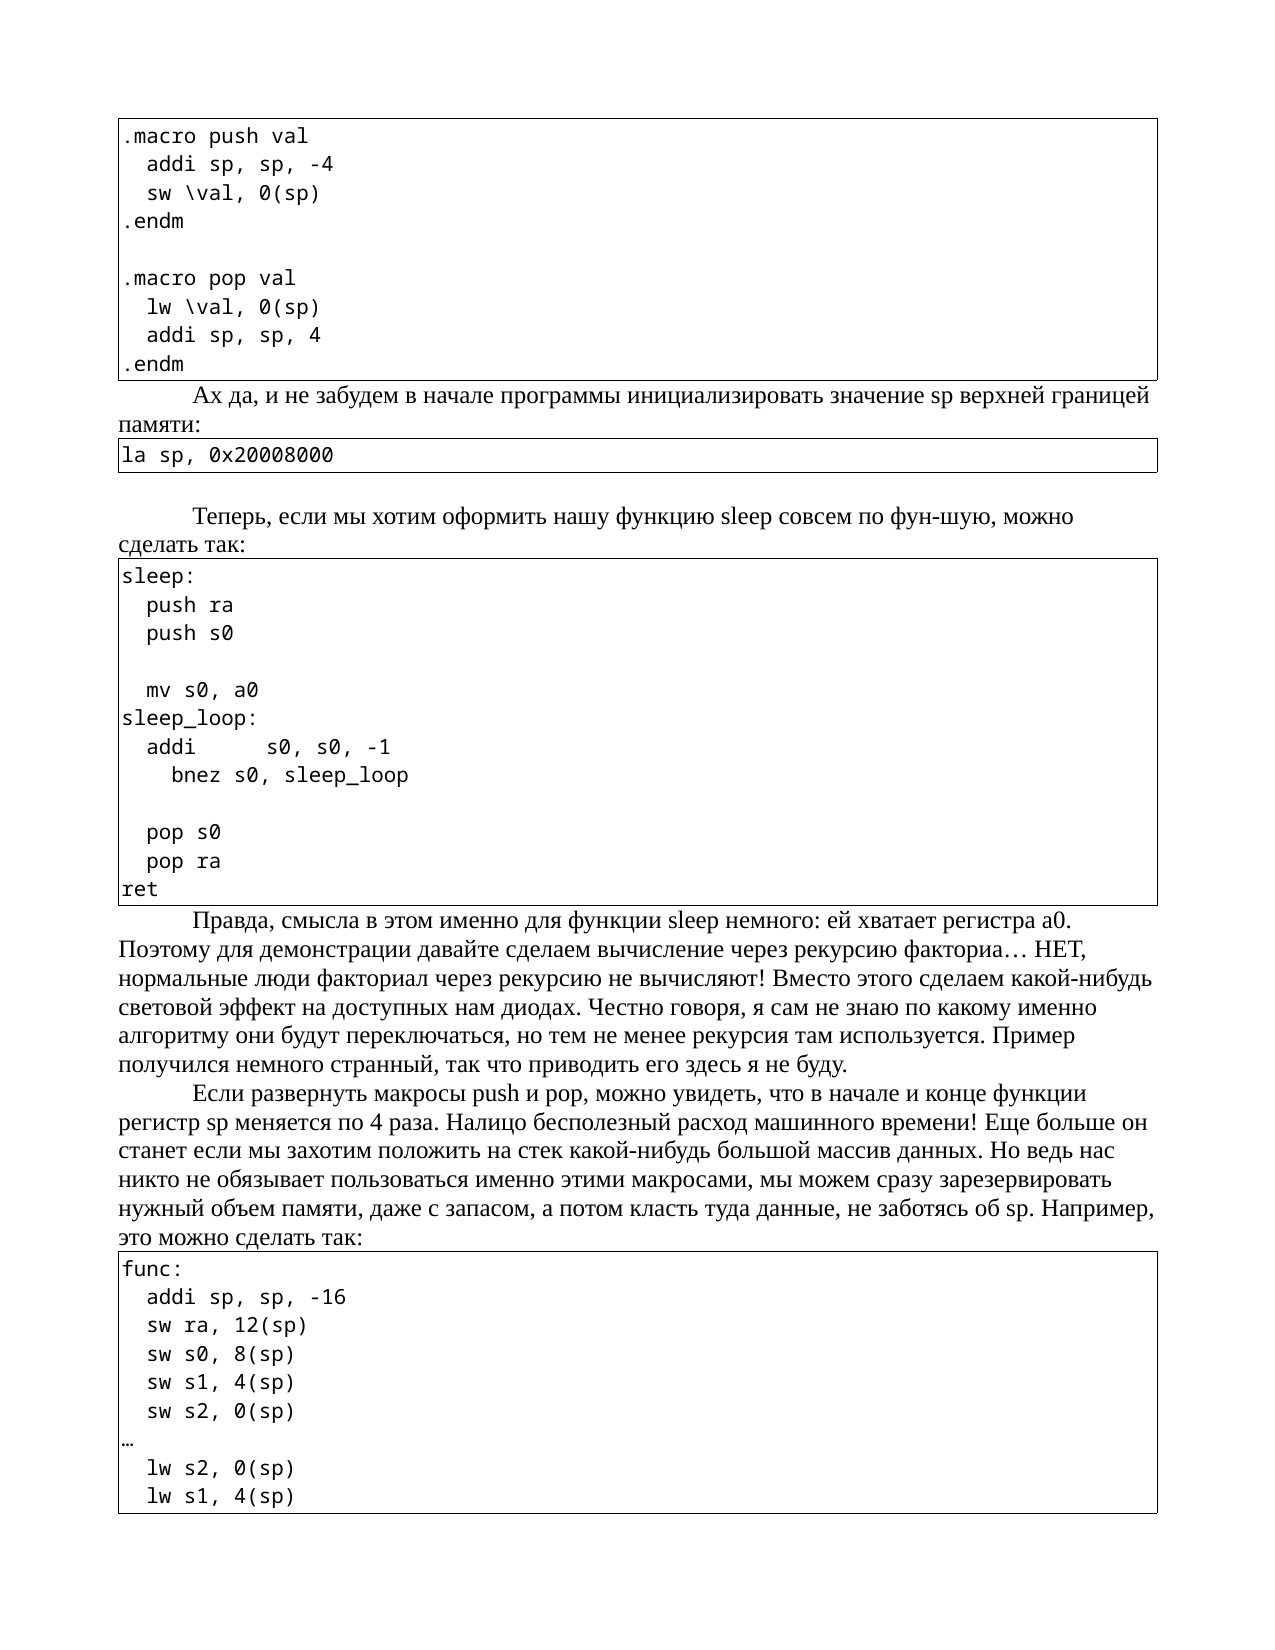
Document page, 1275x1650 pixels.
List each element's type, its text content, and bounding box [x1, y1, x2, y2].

text .macro pop val [119, 260, 1157, 289]
text sw s0, 8(sp) [119, 1336, 1157, 1364]
text sleep_loop: [119, 701, 1157, 729]
text sw \val, 0(sp) [119, 175, 1157, 203]
text Если развернуть макросы push и pop, можно увидеть, что в начале и конце функции регистр sp меняется по 4 раза. Налицо бесполезный расход машинного времени! Еще больше он станет если мы захотим положить на стек какой-нибудь большой массив данных. Но ведь нас никто не обязывает пользоваться именно этими макросами, мы можем сразу зарезервировать нужный объем памяти, даже с запасом, а потом класть туда данные, не заботясь об sp. Например, это можно сделать так: [118, 1078, 1157, 1251]
text mv s0, a0 [119, 672, 1157, 701]
text pop ra [119, 843, 1157, 871]
text addi sp, sp, -4 [119, 147, 1157, 175]
text Ах да, и не забудем в начале программы инициализировать значение sp верхней границей памяти: [118, 381, 1157, 438]
text lw s1, 4(sp) [119, 1478, 1157, 1513]
text … [119, 1421, 1157, 1450]
text lw s2, 0(sp) [119, 1450, 1157, 1478]
text push s0 [119, 615, 1157, 647]
text addi sp, sp, 4 [119, 317, 1157, 346]
text func: [119, 1252, 1157, 1279]
text pop s0 [119, 814, 1157, 843]
text .endm [119, 346, 1157, 380]
text .endm [119, 203, 1157, 235]
text addi s0, s0, -1 [119, 729, 1157, 757]
text bnez s0, sleep_loop [119, 757, 1157, 789]
text push ra [119, 587, 1157, 615]
text lw \val, 0(sp) [119, 289, 1157, 317]
text Правда, смысла в этом именно для функции sleep немного: ей хватает регистра a0. Поэтому для демонстрации давайте сделаем вычисление через рекурсию факториа… НЕТ, нормальные люди факториал через рекурсию не вычисляют! Вместо этого сделаем какой-нибудь световой эффект на доступных нам диодах. Честно говоря, я сам не знаю по какому именно алгоритму они будут переключаться, но тем не менее рекурсия там используется. Пример получился немного странный, так что приводить его здесь я не буду. [118, 906, 1157, 1078]
text sleep: [119, 559, 1157, 587]
text ret [119, 871, 1157, 905]
text la sp, 0x20008000 [119, 439, 1157, 472]
text .macro push val [119, 119, 1157, 147]
text Теперь, если мы хотим оформить нашу функцию sleep совсем по фун-шую, можно сделать так: [118, 501, 1157, 558]
text addi sp, sp, -16 [119, 1279, 1157, 1307]
text sw ra, 12(sp) [119, 1307, 1157, 1336]
text sw s1, 4(sp) [119, 1364, 1157, 1393]
text sw s2, 0(sp) [119, 1393, 1157, 1421]
